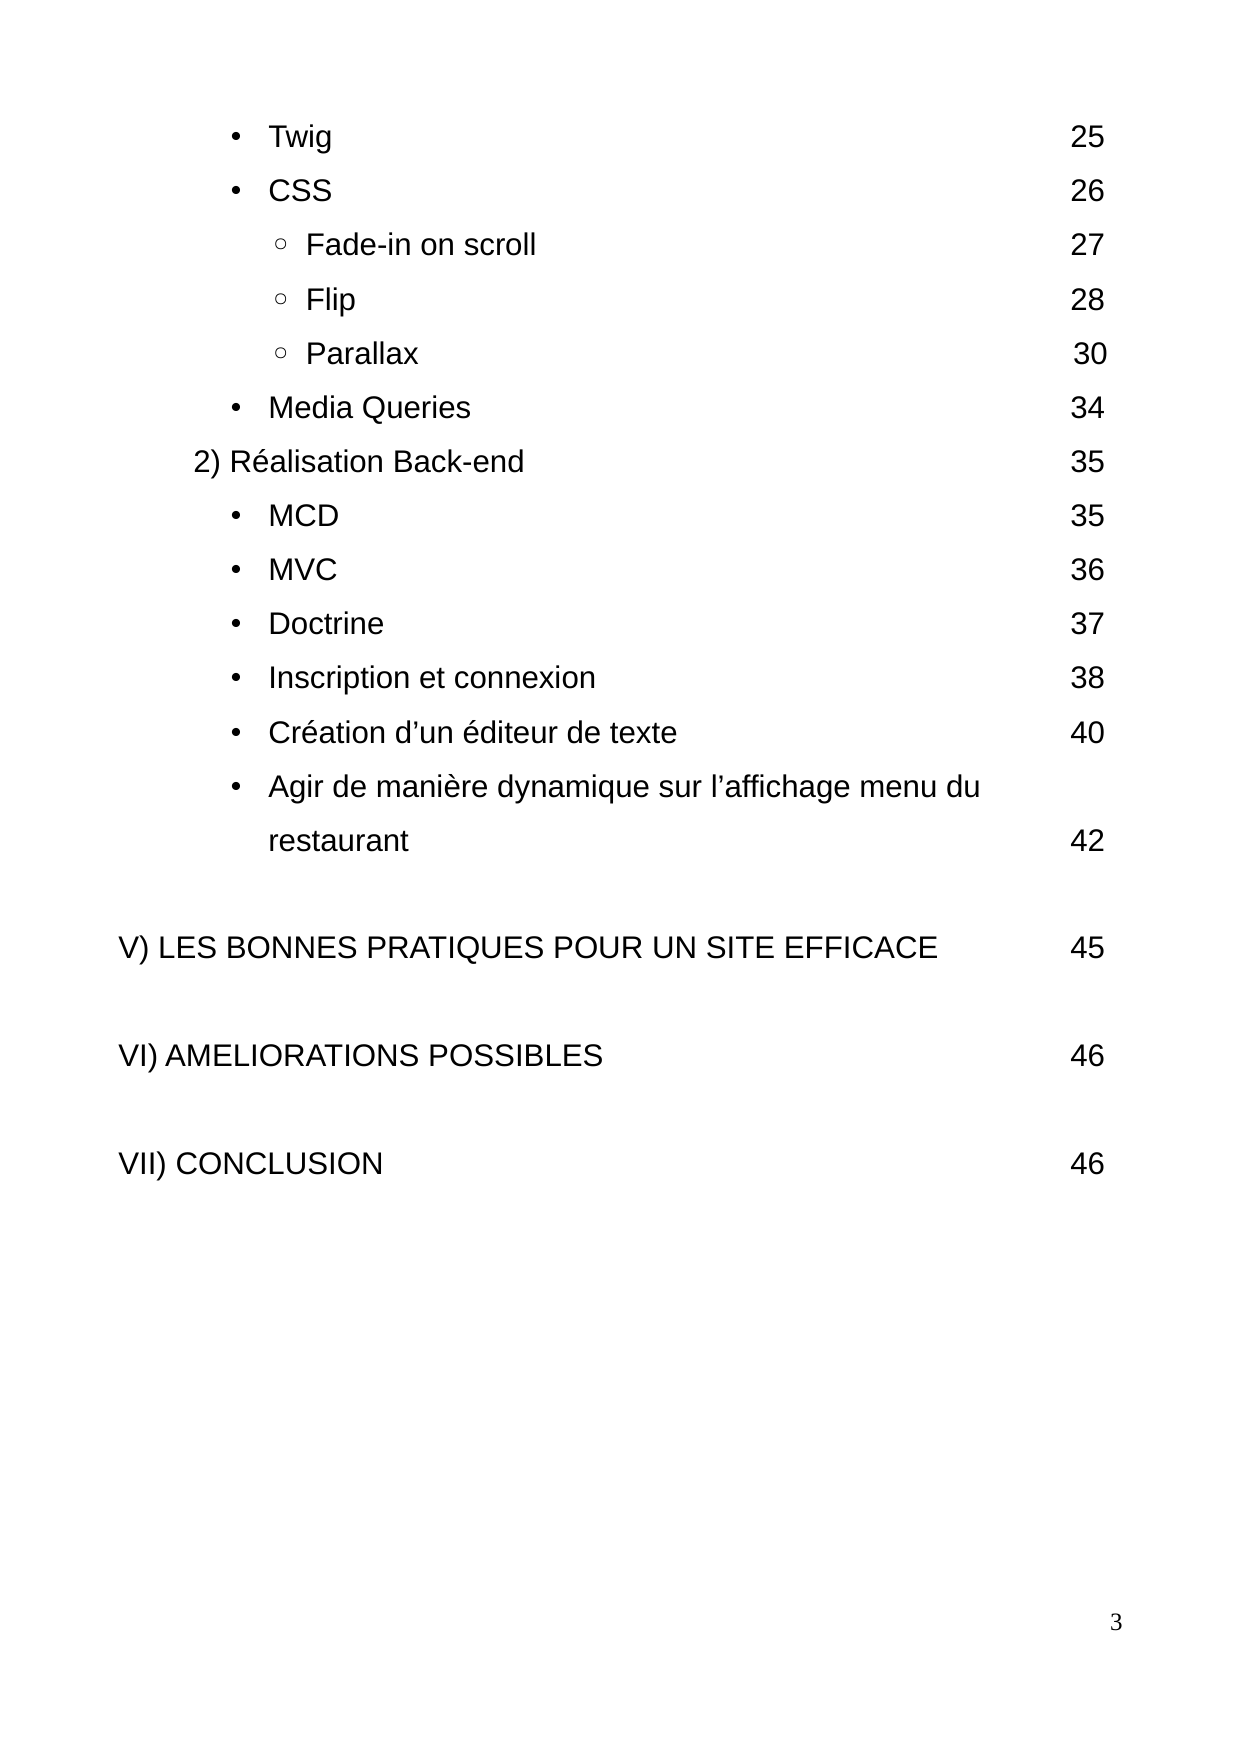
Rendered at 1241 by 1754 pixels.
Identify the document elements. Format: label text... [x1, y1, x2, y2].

list Twig 25 [231, 118, 1122, 154]
list Inscription et connexion 38 [231, 659, 1122, 696]
list Fade-in on scroll 27 [268, 226, 1122, 263]
list MCD 35 [231, 497, 1122, 533]
list Flip 28 [268, 281, 1122, 317]
text 2) Réalisation Back-end 35 [118, 443, 1122, 479]
list Media Queries 34 [231, 389, 1122, 425]
text VII) CONCLUSION 46 [118, 1145, 1122, 1181]
list Création d’un éditeur de texte 40 [231, 714, 1122, 750]
list Agir de manière dynamique sur l’affichage menu du restaurant 42 [231, 768, 1122, 858]
list Doctrine 37 [231, 605, 1122, 641]
text VI) AMELIORATIONS POSSIBLES 46 [118, 1037, 1122, 1073]
list MVC 36 [231, 551, 1122, 587]
list Parallax 30 [268, 335, 1122, 371]
list CSS 26 [231, 172, 1122, 208]
text V) LES BONNES PRATIQUES POUR UN SITE EFFICACE 45 [118, 929, 1122, 966]
